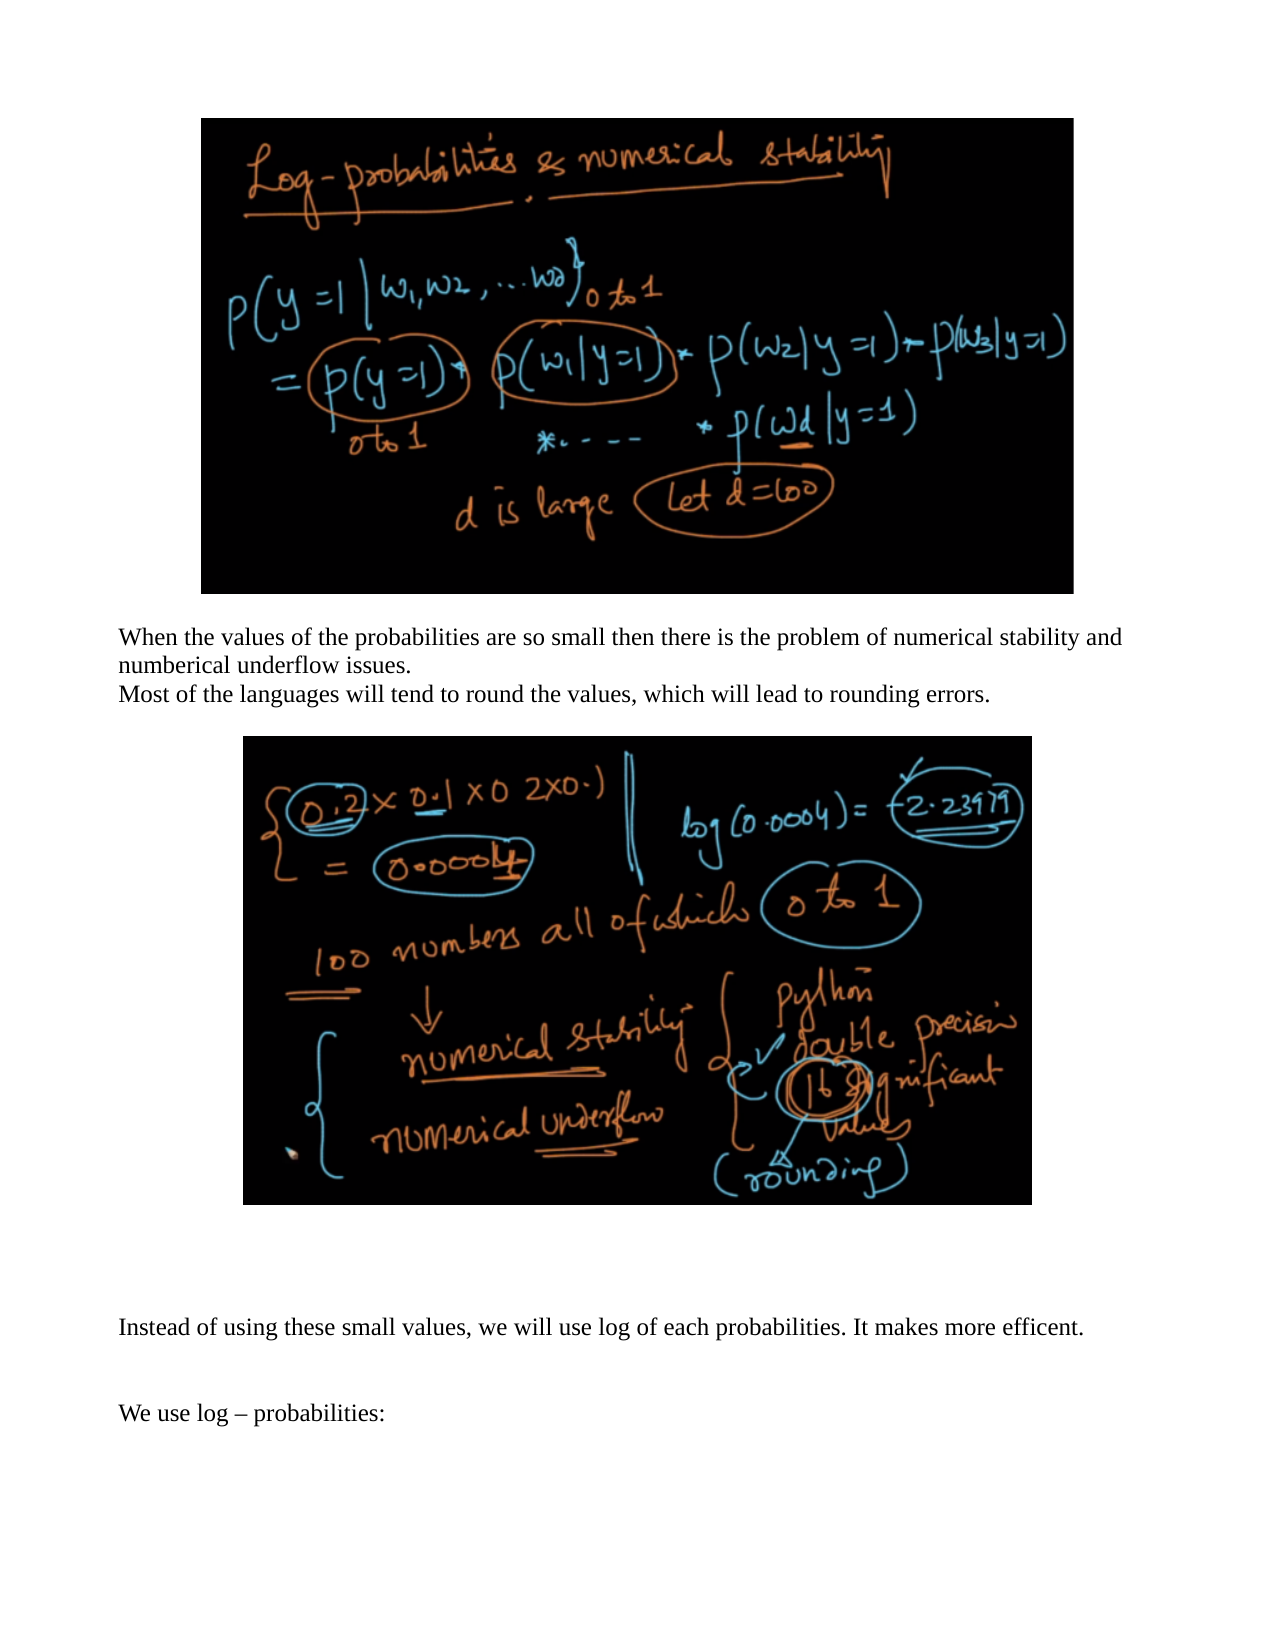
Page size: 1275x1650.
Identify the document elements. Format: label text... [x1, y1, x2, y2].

picture [201, 118, 1074, 594]
text Most of the languages will tend to round the values, which will lead to rounding errors. [118, 679, 1157, 708]
text Instead of using these small values, we will use log of each probabilities. It makes more efficent. [118, 1312, 1157, 1341]
text When the values of the probabilities are so small then there is the problem of numerical stability and numberical underflow issues. [118, 622, 1157, 679]
text We use log – probabilities: [118, 1398, 1157, 1427]
picture [243, 736, 1032, 1205]
